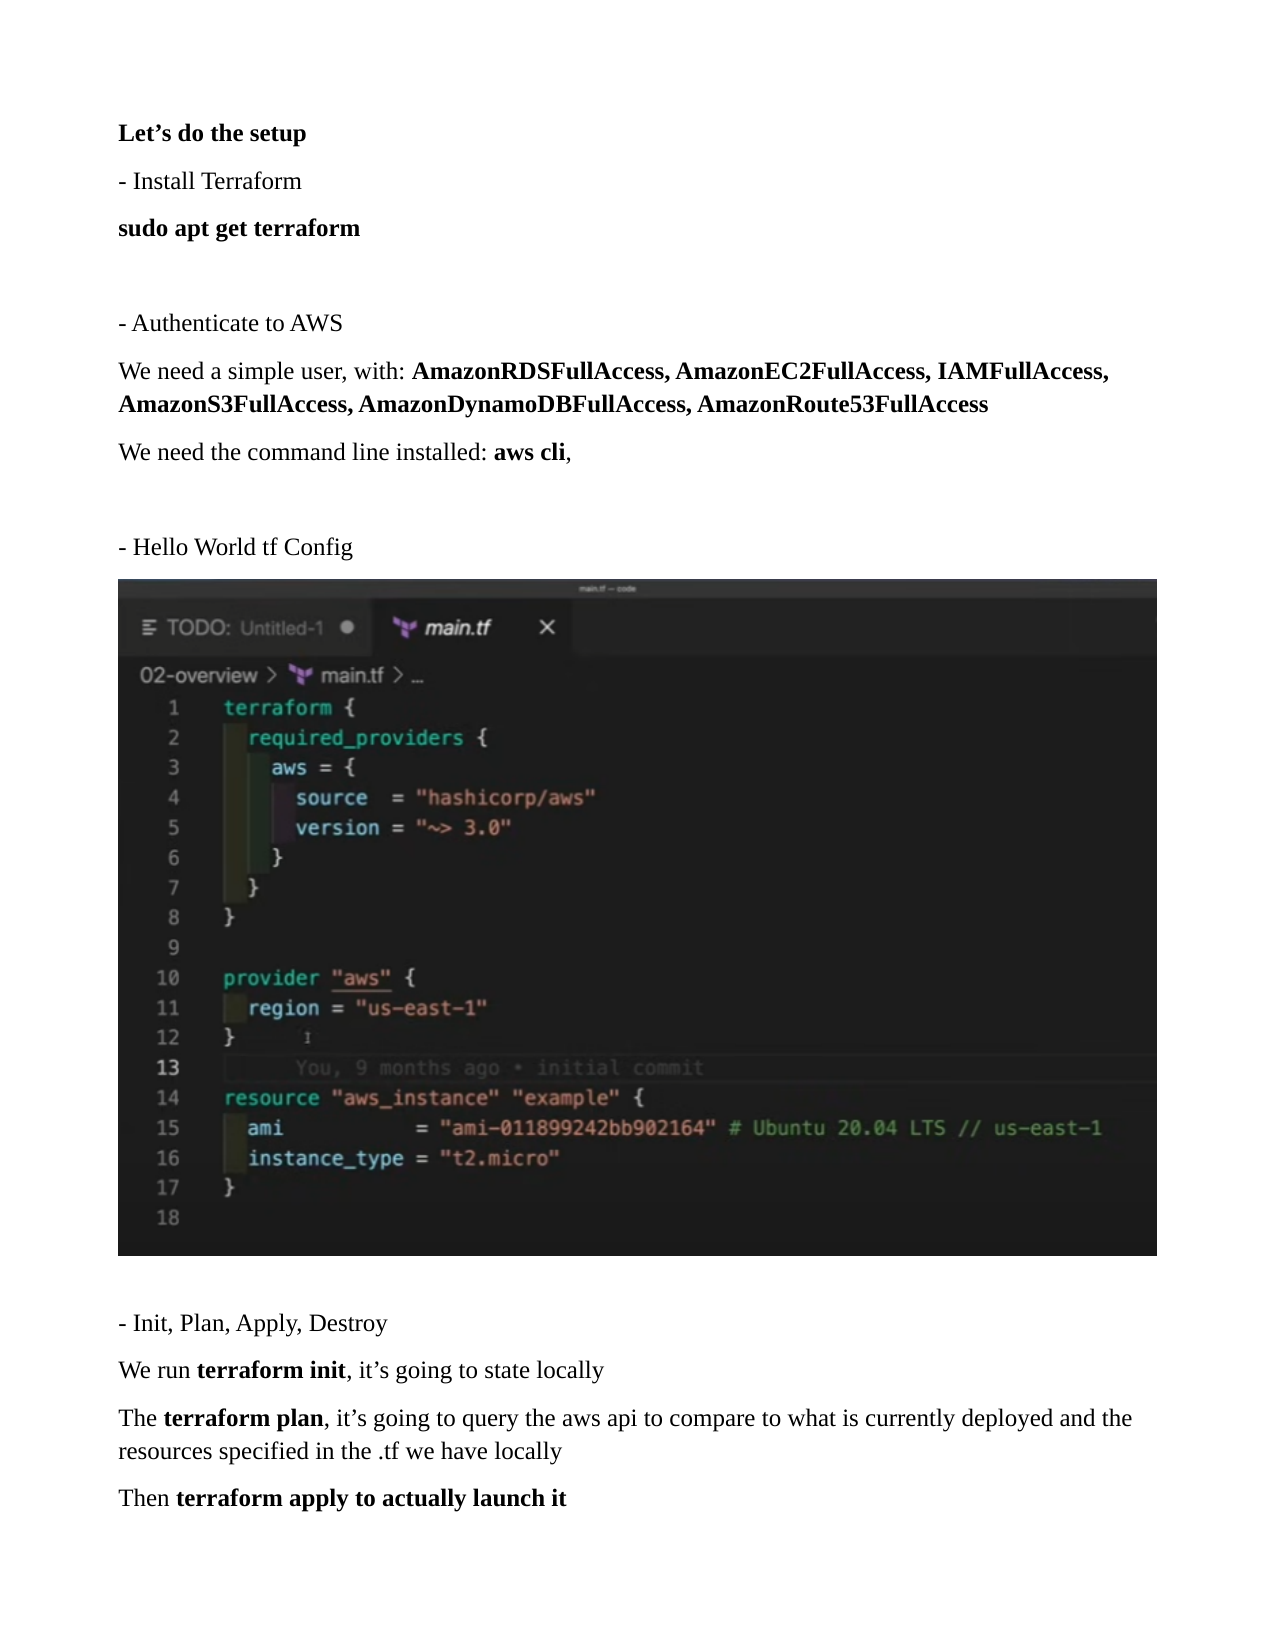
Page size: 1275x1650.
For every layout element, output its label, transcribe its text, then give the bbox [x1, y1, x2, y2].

picture [118, 579, 1157, 1256]
text - Init, Plan, Apply, Destroy [118, 1308, 1157, 1336]
text We need a simple user, with: AmazonRDSFullAccess, AmazonEC2FullAccess, IAMFullAccess, AmazonS3FullAccess, AmazonDynamoDBFullAccess, AmazonRoute53FullAccess [118, 356, 1157, 418]
text - Authenticate to AWS [118, 308, 1157, 337]
text sudo apt get terraform [118, 213, 1157, 242]
text - Install Terraform [118, 166, 1157, 194]
text Let’s do the setup [118, 118, 1157, 147]
text - Hello World tf Config [118, 532, 1157, 561]
text Then terraform apply to actually launch it [118, 1483, 1157, 1512]
text We run terraform init, it’s going to state locally [118, 1355, 1157, 1384]
text The terraform plan, it’s going to query the aws api to compare to what is currently deployed and the resources specified in the .tf we have locally [118, 1403, 1157, 1464]
text We need the command line installed: aws cli, [118, 437, 1157, 466]
